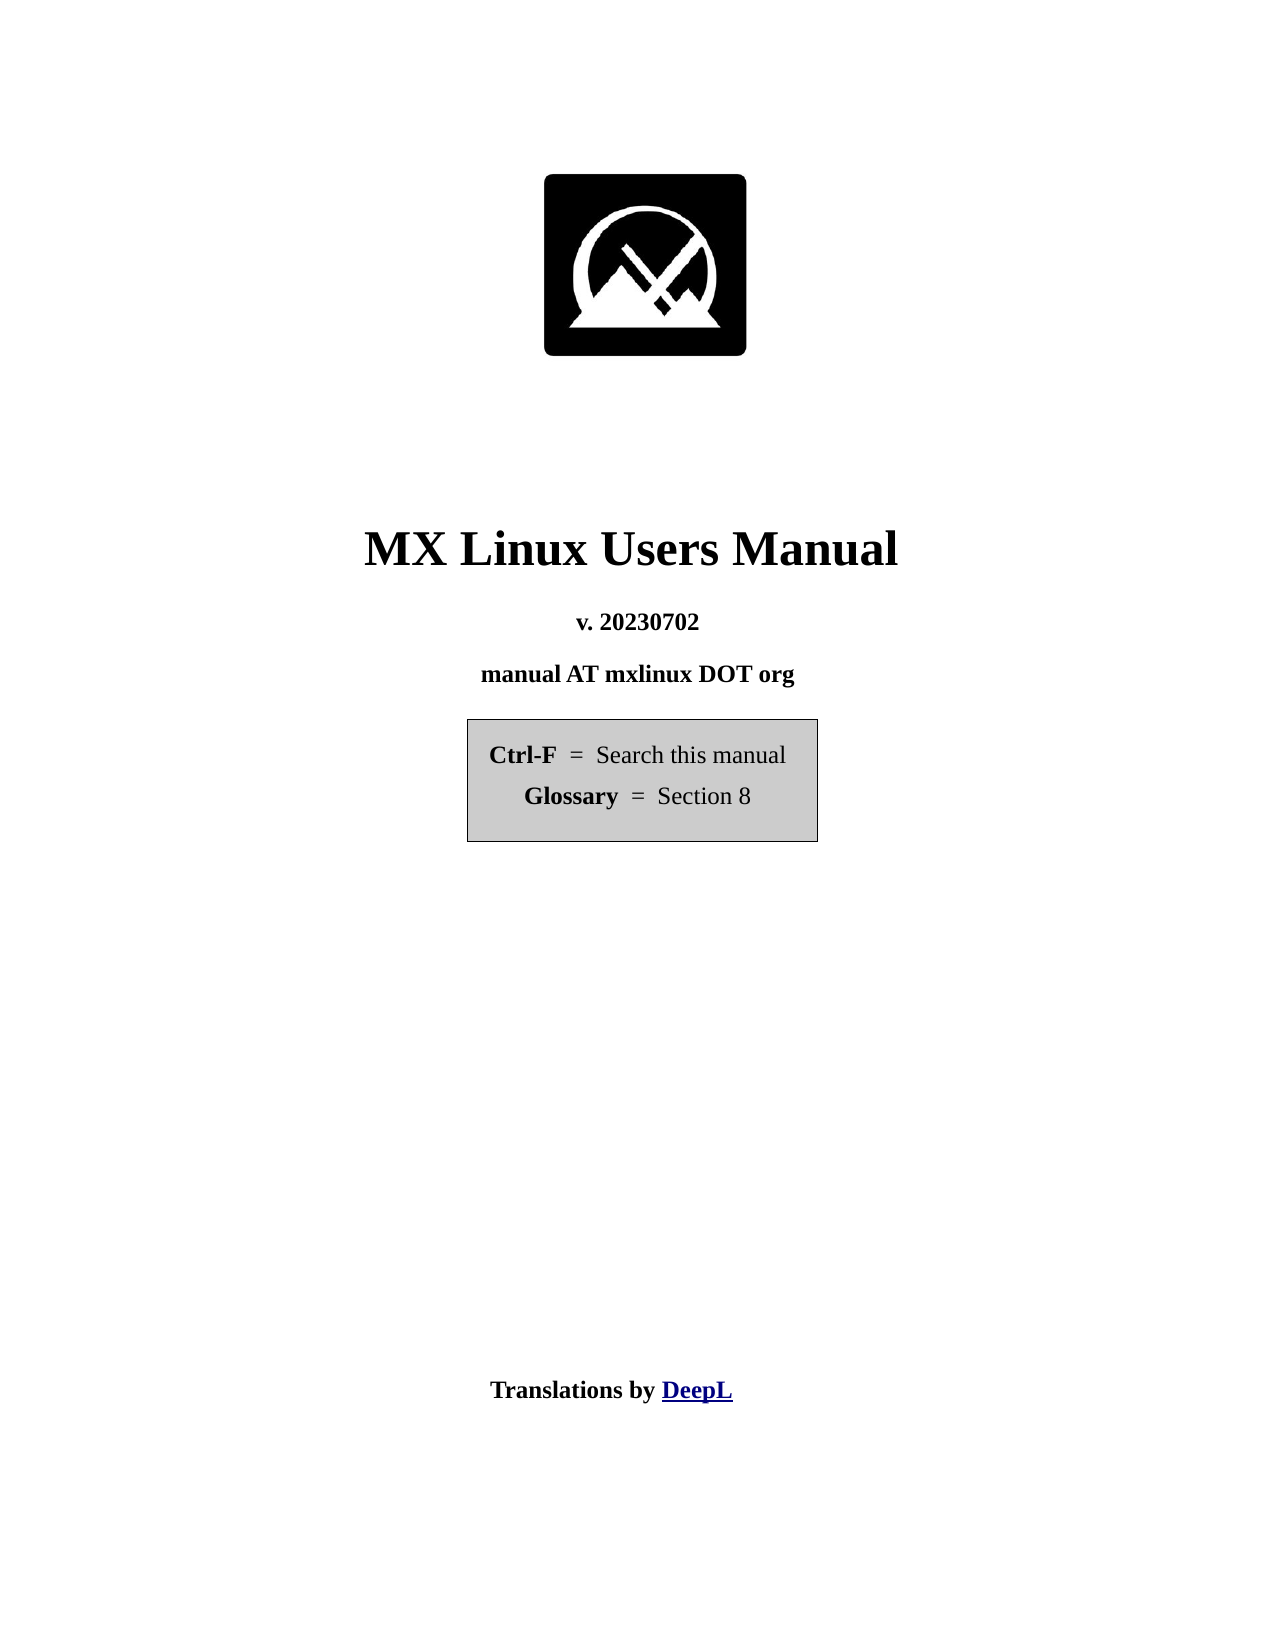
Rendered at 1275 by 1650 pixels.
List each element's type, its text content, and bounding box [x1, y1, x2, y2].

picture [523, 147, 752, 366]
text Ctrl-F = Search this manual [150, 741, 467, 769]
text Translations by DeepL [150, 1375, 1125, 1404]
text Glossary = Section 8 [150, 781, 467, 810]
title MX Linux Users Manual [166, 518, 1109, 576]
text Ctrl-F = Search this manual [818, 741, 1125, 769]
text Glossary = Section 8 [818, 781, 1125, 810]
text v. 20230702 [166, 607, 1109, 636]
text manual AT mxlinux DOT org [166, 659, 1109, 688]
